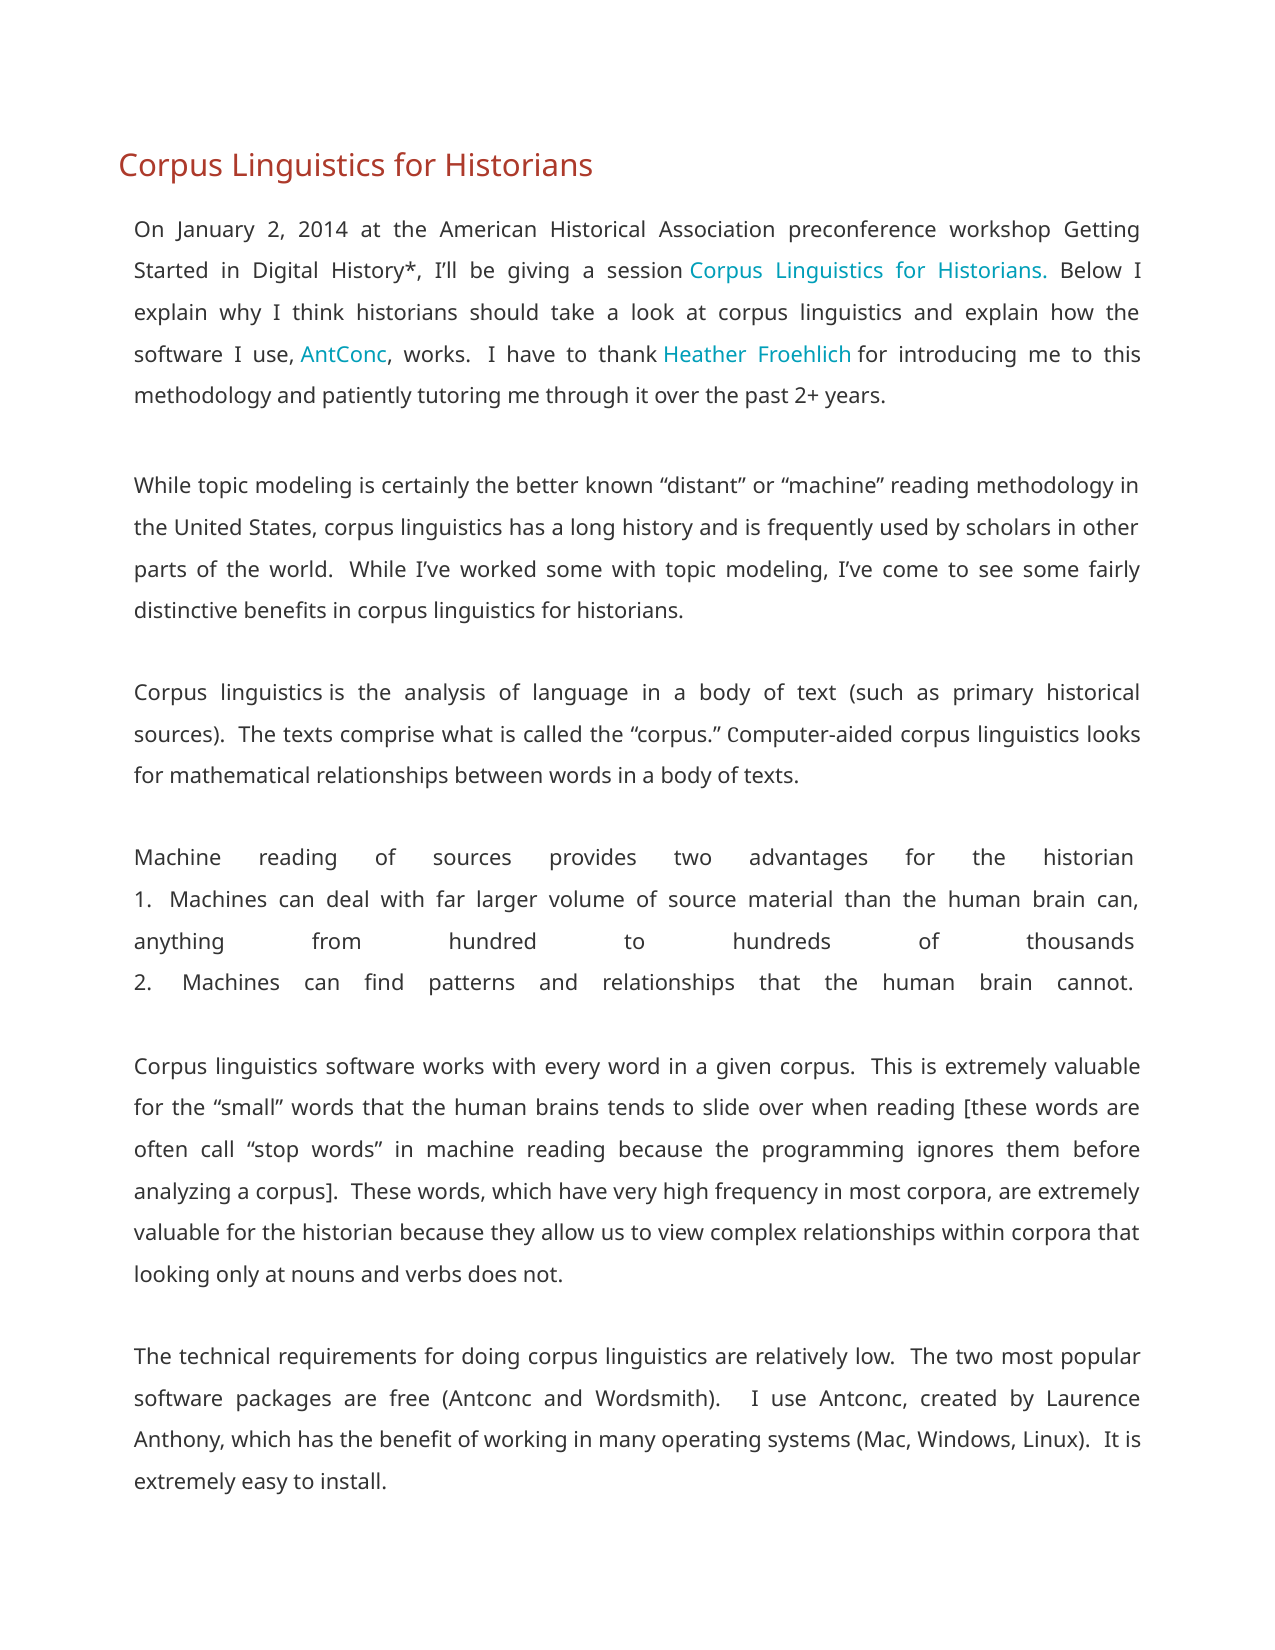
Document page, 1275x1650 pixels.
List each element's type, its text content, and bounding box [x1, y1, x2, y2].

text The technical requirements for doing corpus linguistics are relatively low. The two most popular software packages are free (Antconc and Wordsmith). I use Antconc, created by Laurence Anthony, which has the benefit of working in many operating systems (Mac, Windows, Linux). It is extremely easy to install. [134, 1341, 1141, 1496]
text While topic modeling is certainly the better known “distant” or “machine” reading methodology in the United States, corpus linguistics has a long history and is frequently used by scholars in other parts of the world. While I’ve worked some with topic modeling, I’ve come to see some fairly distinctive benefits in corpus linguistics for historians. [134, 470, 1141, 625]
text On January 2, 2014 at the American Historical Association preconference workshop Getting Started in Digital History*, I’ll be giving a session Corpus Linguistics for Historians. Below I explain why I think historians should take a look at corpus linguistics and explain how the software I use, AntConc, works. I have to thank Heather Froehlich for introducing me to this methodology and patiently tutoring me through it over the past 2+ years. [134, 214, 1141, 410]
subtitle Corpus Linguistics for Historians [118, 143, 1157, 186]
text Corpus linguistics is the analysis of language in a body of text (such as primary historical sources). The texts comprise what is called the “corpus.” Computer-aided corpus linguistics looks for mathematical relationships between words in a body of texts. [134, 677, 1141, 790]
text Machine reading of sources provides two advantages for the historian 1. Machines can deal with far larger volume of source material than the human brain can, anything from hundred to hundreds of thousands 2. Machines can find patterns and relationships that the human brain cannot. Corpus linguistics software works with every word in a given corpus. This is extremely valuable for the “small” words that the human brains tends to slide over when reading [these words are often call “stop words” in machine reading because the programming ignores them before analyzing a corpus]. These words, which have very high frequency in most corpora, are extremely valuable for the historian because they allow us to view complex relationships within corpora that looking only at nouns and verbs does not. [134, 842, 1141, 1289]
